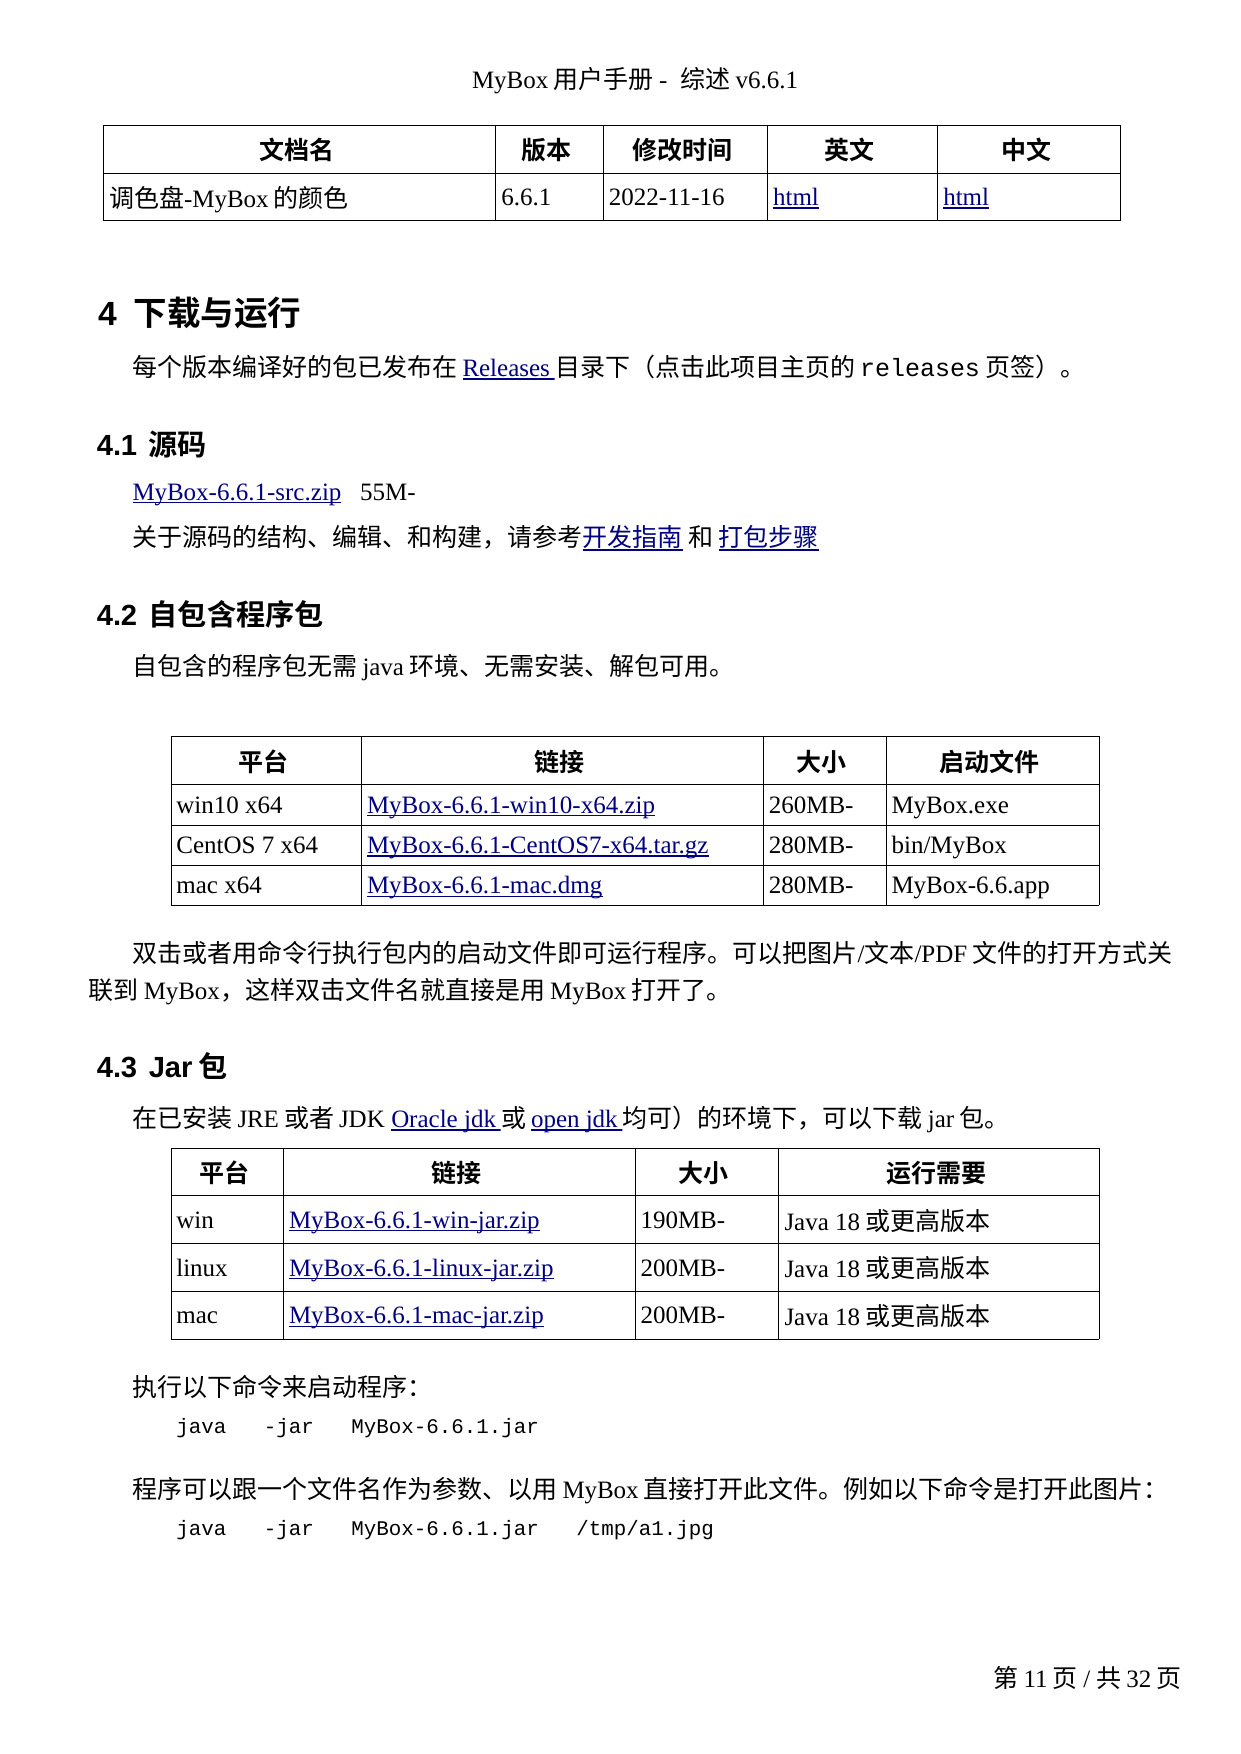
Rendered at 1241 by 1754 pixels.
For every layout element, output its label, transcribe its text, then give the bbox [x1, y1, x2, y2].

table_cell MyBox-6.6.1-CentOS7-x64.tar.gz [362, 826, 763, 865]
text java -jar MyBox-6.6.1.jar /tmp/a1.jpg [88, 1518, 1181, 1542]
table_cell html [938, 174, 1120, 220]
table_header 中文 [938, 126, 1120, 173]
table_header 版本 [496, 126, 603, 173]
subtitle Jar包 [88, 1044, 1181, 1086]
table_header 运行需要 [779, 1149, 1099, 1195]
table_header 平台 [172, 1149, 283, 1195]
subtitle 下载与运行 [88, 287, 1181, 335]
table_header 英文 [768, 126, 937, 173]
table_cell MyBox-6.6.1-linux-jar.zip [284, 1244, 635, 1291]
table_cell mac x64 [172, 866, 361, 905]
table_header 大小 [764, 737, 886, 784]
table_cell 200MB- [636, 1292, 778, 1339]
table_cell bin/MyBox [887, 826, 1099, 865]
text 双击或者用命令行执行包内的启动文件即可运行程序。可以把图片/文本/PDF文件的打开方式关联到MyBox，这样双击文件名就直接是用MyBox打开了。 [88, 934, 1181, 1006]
table_cell mac [172, 1292, 283, 1339]
table_cell MyBox-6.6.1-mac.dmg [362, 866, 763, 905]
subtitle 自包含程序包 [88, 592, 1181, 634]
table_header 启动文件 [887, 737, 1099, 784]
table_cell 190MB- [636, 1196, 778, 1243]
table_header 平台 [172, 737, 361, 784]
table_cell 6.6.1 [496, 174, 603, 220]
text java -jar MyBox-6.6.1.jar [88, 1416, 1181, 1440]
table_cell 260MB- [764, 785, 886, 824]
text 自包含的程序包无需java环境、无需安装、解包可用。 [88, 646, 1181, 683]
table_cell Java 18或更高版本 [779, 1196, 1099, 1243]
table_cell Java 18或更高版本 [779, 1292, 1099, 1339]
table_header 链接 [362, 737, 763, 784]
table_cell 调色盘-MyBox的颜色 [104, 174, 495, 220]
table_cell win [172, 1196, 283, 1243]
table_cell MyBox.exe [887, 785, 1099, 824]
table_cell html [768, 174, 937, 220]
table_cell 280MB- [764, 826, 886, 865]
table_cell 280MB- [764, 866, 886, 905]
table_header 文档名 [104, 126, 495, 173]
text 在已安装JRE或者JDK Oracle jdk或open jdk均可）的环境下，可以下载jar包。 [88, 1099, 1181, 1135]
table_cell 200MB- [636, 1244, 778, 1291]
table_cell Java 18或更高版本 [779, 1244, 1099, 1291]
table_cell MyBox-6.6.1-mac-jar.zip [284, 1292, 635, 1339]
text 每个版本编译好的包已发布在Releases目录下（点击此项目主页的releases页签）。 [88, 348, 1181, 384]
table_cell win10 x64 [172, 785, 361, 824]
table_cell CentOS 7 x64 [172, 826, 361, 865]
text MyBox-6.6.1-src.zip 55M- [88, 477, 1181, 505]
text 执行以下命令来启动程序： [88, 1368, 1181, 1404]
table_cell 2022-11-16 [604, 174, 767, 220]
subtitle 源码 [88, 422, 1181, 464]
table_header 链接 [284, 1149, 635, 1195]
table_header 大小 [636, 1149, 778, 1195]
table_cell MyBox-6.6.app [887, 866, 1099, 905]
table_cell MyBox-6.6.1-win10-x64.zip [362, 785, 763, 824]
text 关于源码的结构、编辑、和构建，请参考开发指南 和 打包步骤 [88, 518, 1181, 554]
table_cell linux [172, 1244, 283, 1291]
table_cell MyBox-6.6.1-win-jar.zip [284, 1196, 635, 1243]
text 程序可以跟一个文件名作为参数、以用MyBox直接打开此文件。例如以下命令是打开此图片： [88, 1469, 1181, 1506]
table_header 修改时间 [604, 126, 767, 173]
